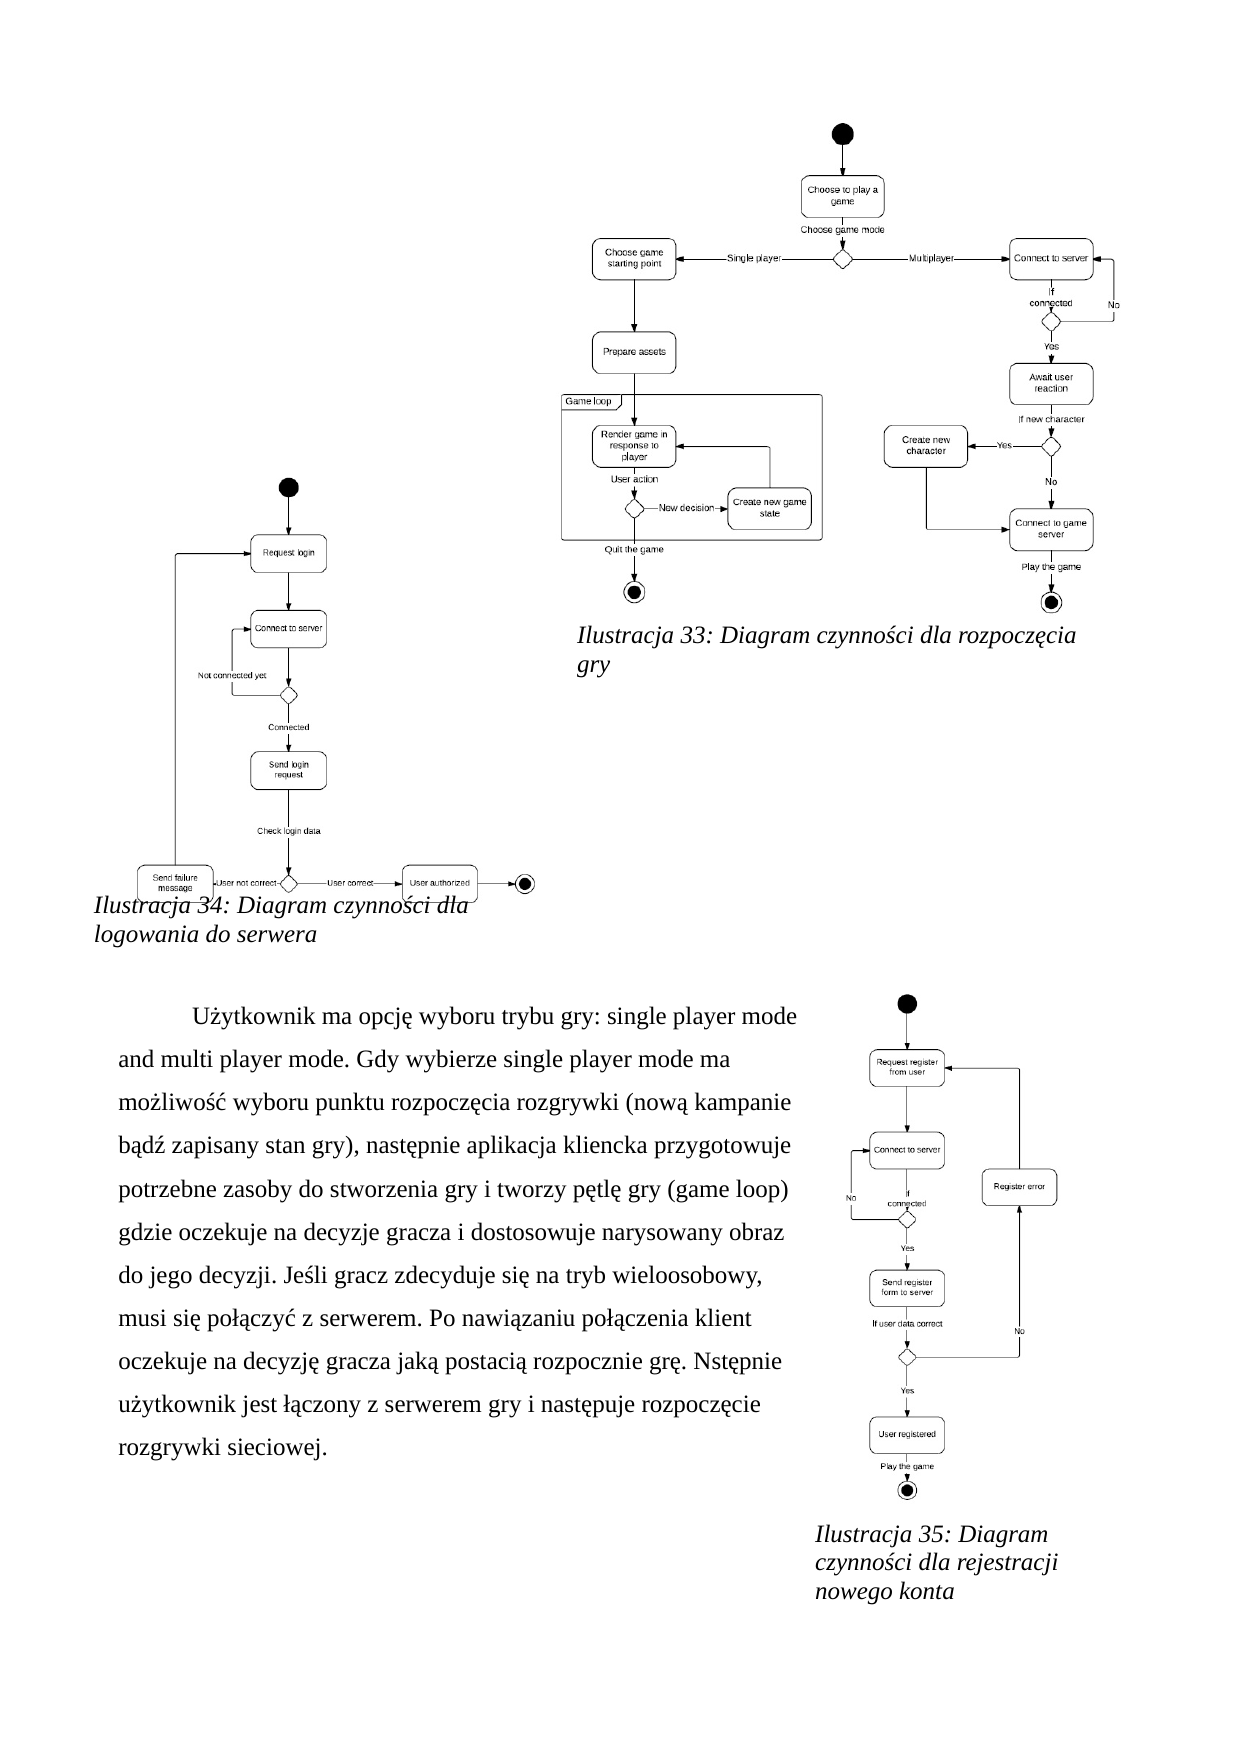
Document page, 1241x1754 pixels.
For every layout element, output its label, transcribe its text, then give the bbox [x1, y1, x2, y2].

text Ilustracja 33: Diagram czynności dla logowania do serwera [94, 411, 550, 466]
picture [93, 118, 1137, 914]
text [1061, 1001, 1122, 1461]
text Użytkownik ma opcję wyboru trybu gry: single player mode and multi player mode. Gdy wybierze single player mode ma możliwość wyboru punktu rozpoczęcia rozgrywki (nową kampanie bądź zapisany stan gry), następnie aplikacja kliencka przygotowuje potrzebne zasoby do stworzenia gry i tworzy pętlę gry (game loop) gdzie oczekuje na decyzje gracza i dostosowuje narysowany obraz do jego decyzji. Jeśli gracz zdecyduje się na tryb wieloosobowy, musi się połączyć z serwerem. Po nawiązaniu połączenia klient oczekuje na decyzję gracza jaką postacią rozpocznie grę. Nstępnie użytkownik jest łączony z serwerem gry i następuje rozpoczęcie rozgrywki sieciowej. [118, 1001, 815, 1461]
text Ilustracja 35: Diagram czynności dla rozpoczęcia gry [577, 621, 1096, 678]
text Ilustracja 34: Diagram czynności dla rejestracji nowego konta [815, 1519, 1061, 1605]
picture [815, 965, 1061, 1519]
text Ilustracja 33: Diagram czynności dla logowania do serwera [94, 914, 550, 948]
